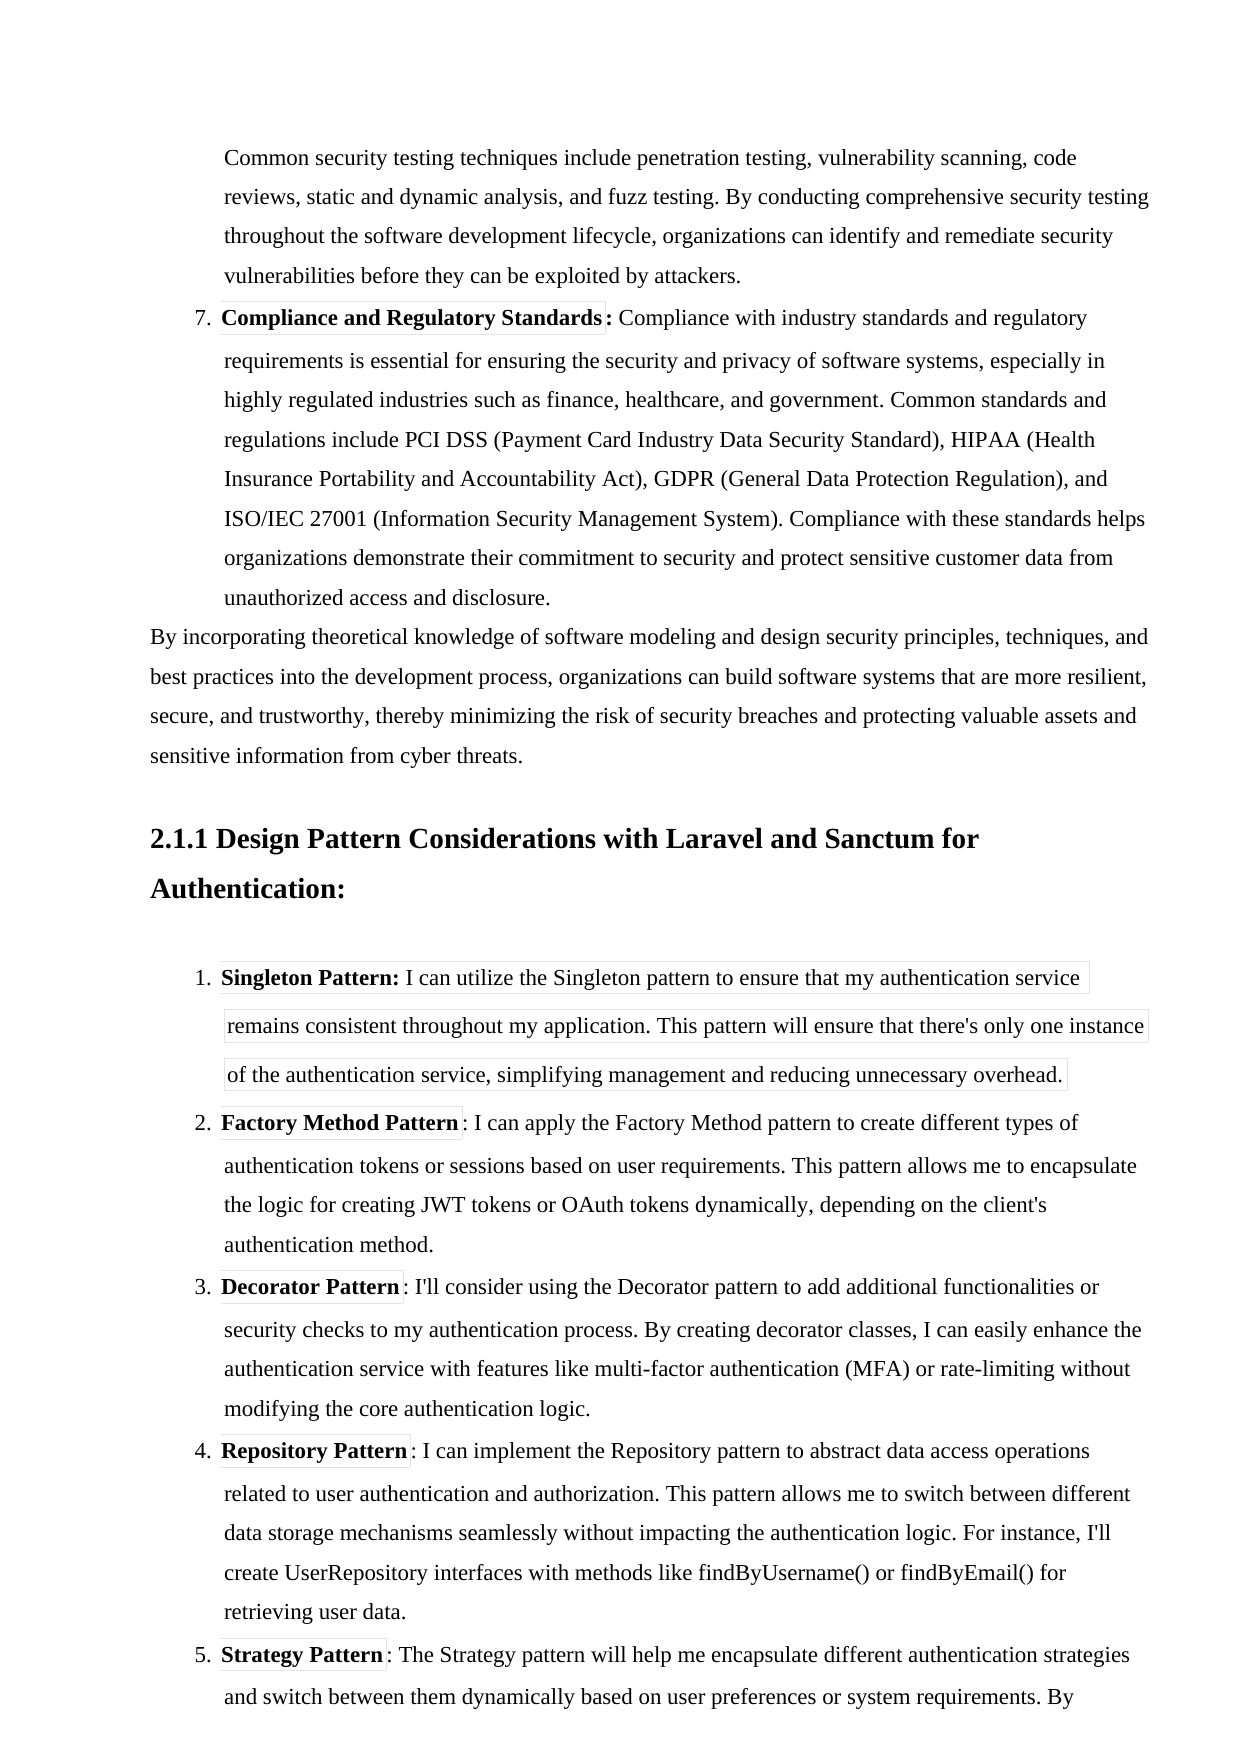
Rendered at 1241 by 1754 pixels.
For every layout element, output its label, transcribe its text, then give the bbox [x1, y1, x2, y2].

list Singleton Pattern: I can utilize the Singleton pattern to ensure that my authentication service remains consistent throughout my application. This pattern will ensure that there's only one instance of the authentication service, simplifying management and reducing unnecessary overhead. [194, 961, 1152, 1090]
list Compliance and Regulatory Standards: Compliance with industry standards and regulatory requirements is essential for ensuring the security and privacy of software systems, especially in highly regulated industries such as finance, healthcare, and government. Common standards and regulations include PCI DSS (Payment Card Industry Data Security Standard), HIPAA (Health Insurance Portability and Accountability Act), GDPR (General Data Protection Regulation), and ISO/IEC 27001 (Information Security Management System). Compliance with these standards helps organizations demonstrate their commitment to security and protect sensitive customer data from unauthorized access and disclosure. [194, 301, 1152, 610]
list Decorator Pattern: I'll consider using the Decorator pattern to add additional functionalities or security checks to my authentication process. By creating decorator classes, I can easily enhance the authentication service with features like multi-factor authentication (MFA) or rate-limiting without modifying the core authentication logic. [194, 1270, 1152, 1421]
list Common security testing techniques include penetration testing, vulnerability scanning, code reviews, static and dynamic analysis, and fuzz testing. By conducting comprehensive security testing throughout the software development lifecycle, organizations can identify and remediate security vulnerabilities before they can be exploited by attackers. [194, 143, 1152, 288]
list Repository Pattern: I can implement the Repository pattern to abstract data access operations related to user authentication and authorization. This pattern allows me to switch between different data storage mechanisms seamlessly without impacting the authentication logic. For instance, I'll create UserRepository interfaces with methods like findByUsername() or findByEmail() for retrieving user data. [194, 1434, 1152, 1625]
list Factory Method Pattern: I can apply the Factory Method pattern to create different types of authentication tokens or sessions based on user requirements. This pattern allows me to encapsulate the logic for creating JWT tokens or OAuth tokens dynamically, depending on the client's authentication method. [194, 1106, 1152, 1257]
list Strategy Pattern: The Strategy pattern will help me encapsulate different authentication strategies and switch between them dynamically based on user preferences or system requirements. By [194, 1638, 1152, 1710]
text 2.1.1 Design Pattern Considerations with Laravel and Sanctum for Authentication: [150, 821, 1152, 904]
text By incorporating theoretical knowledge of software modeling and design security principles, techniques, and best practices into the development process, organizations can build software systems that are more resilient, secure, and trustworthy, thereby minimizing the risk of security breaches and protecting valuable assets and sensitive information from cyber threats. [150, 623, 1152, 768]
